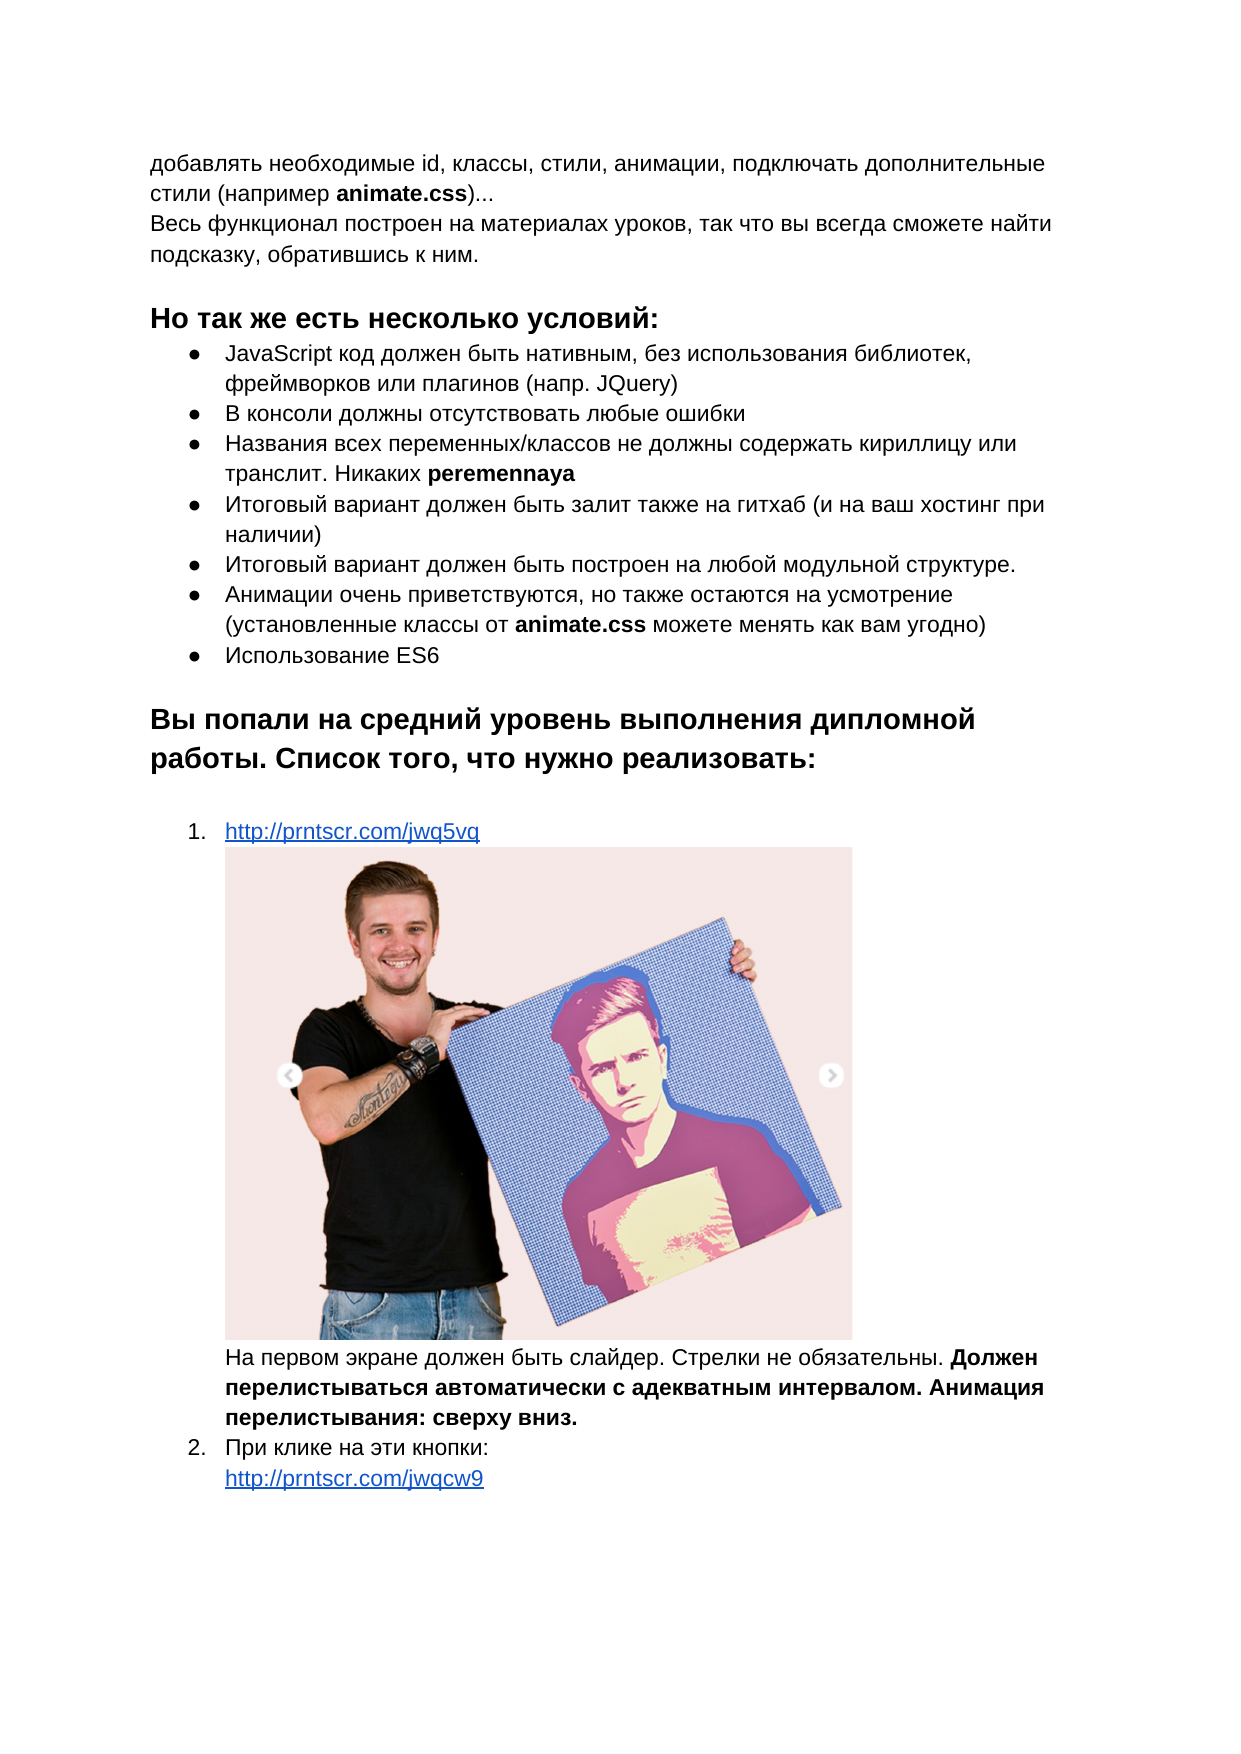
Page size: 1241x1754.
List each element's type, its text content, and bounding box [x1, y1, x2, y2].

text Весь функционал построен на материалах уроков, так что вы всегда сможете найти подсказку, обратившись к ним. [150, 210, 1090, 267]
list Итоговый вариант должен быть залит также на гитхаб (и на ваш хостинг при наличии) [187, 491, 1090, 547]
list Итоговый вариант должен быть построен на любой модульной структуре. [187, 551, 1090, 577]
list Названия всех переменных/классов не должны содержать кириллицу или транслит. Никаких peremennaya [187, 430, 1090, 487]
text Но так же есть несколько условий: [150, 301, 1090, 334]
list При клике на эти кнопки: http://prntscr.com/jwqcw9 [187, 1434, 1090, 1491]
list В консоли должны отсутствовать любые ошибки [187, 400, 1090, 426]
list JavaScript код должен быть нативным, без использования библиотек, фреймворков или плагинов (напр. JQuery) [187, 339, 1090, 396]
list Анимации очень приветствуются, но также остаются на усмотрение (установленные классы от animate.css можете менять как вам угодно) [187, 581, 1090, 638]
text - добавлять необходимые id, классы, стили, анимации, подключать дополнительные стили (например animate.css)... [150, 150, 1090, 207]
list Использование ES6 [187, 642, 1090, 668]
picture [225, 847, 853, 1340]
text Вы попали на средний уровень выполнения дипломной работы. Список того, что нужно реализовать: [150, 702, 1090, 774]
list http://prntscr.com/jwq5vq На первом экране должен быть слайдер. Стрелки не обязательны. Должен перелистываться автоматически с адекватным интервалом. Анимация перелистывания: сверху вниз. [187, 818, 1090, 1430]
